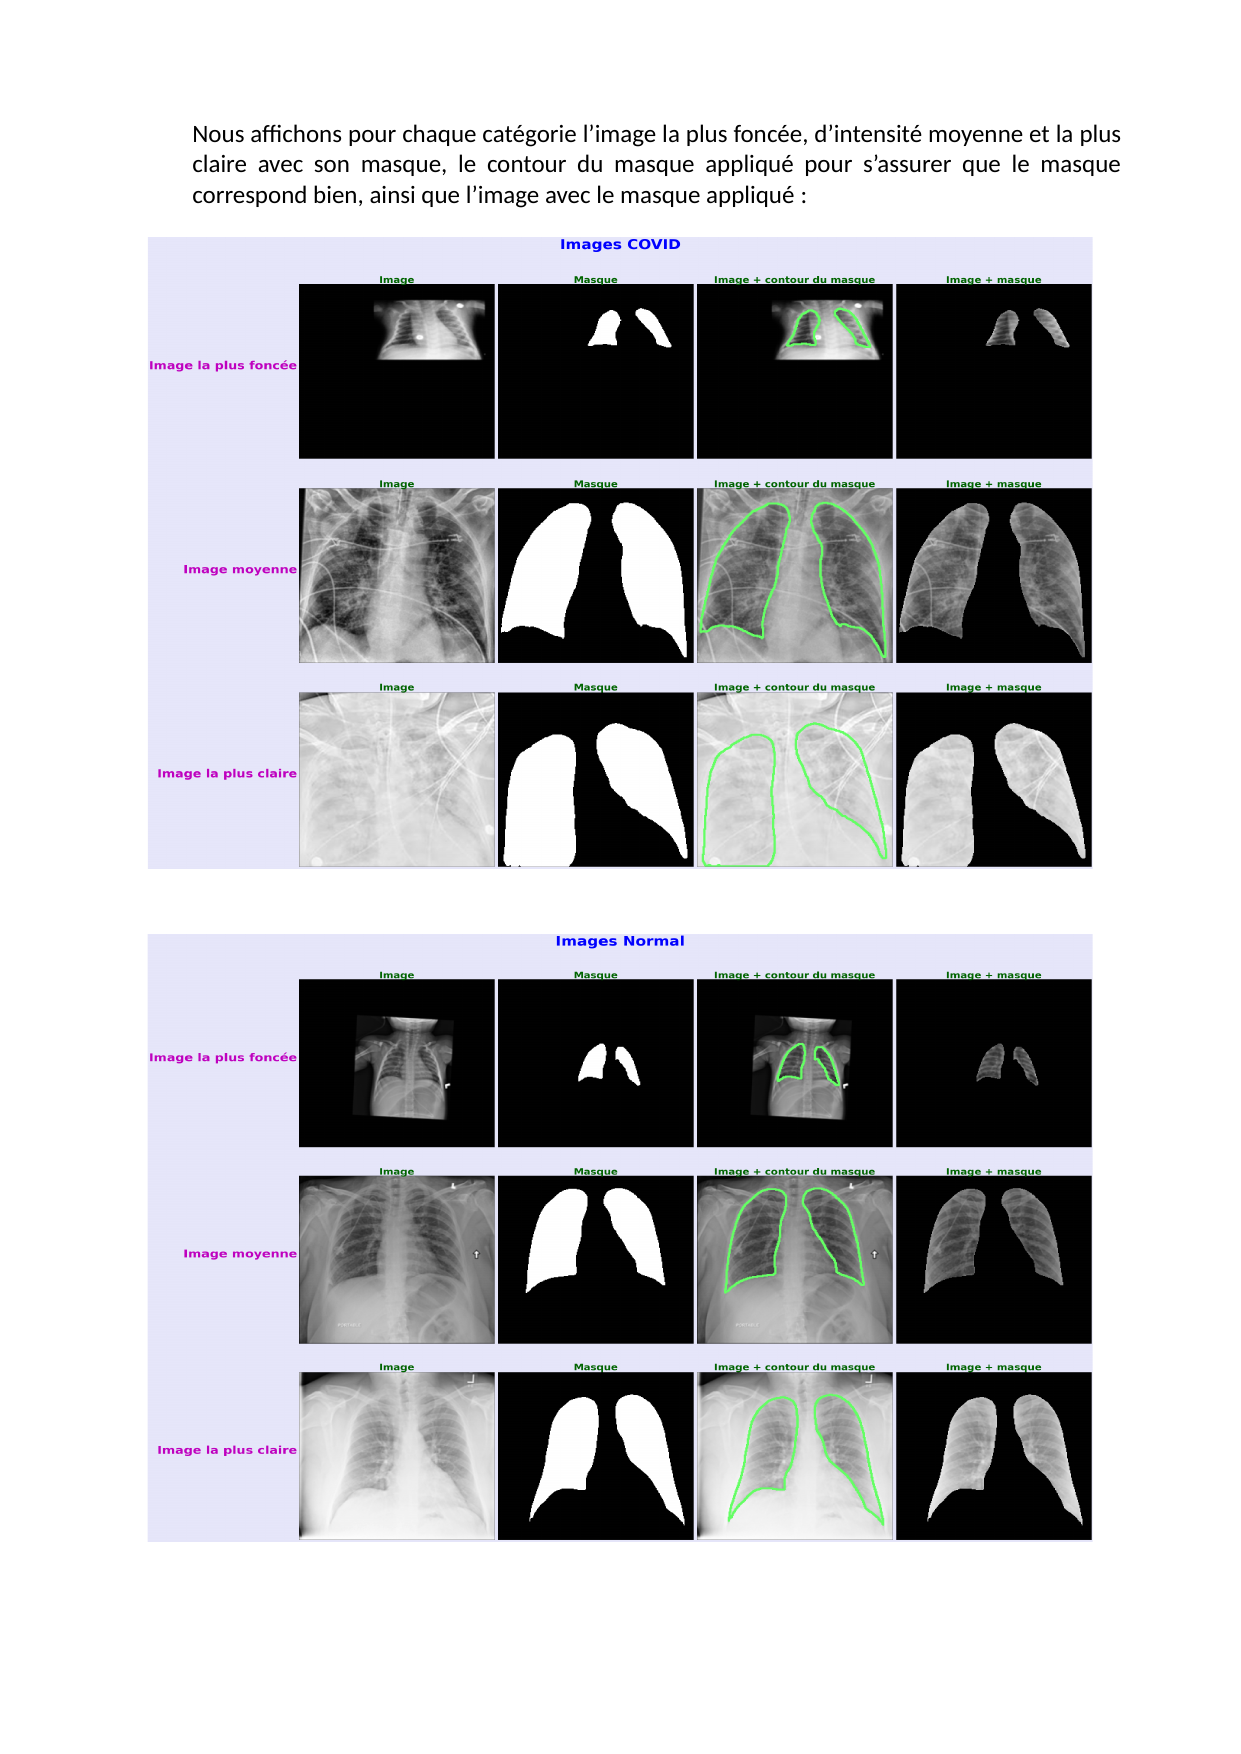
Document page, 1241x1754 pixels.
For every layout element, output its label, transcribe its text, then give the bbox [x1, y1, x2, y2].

picture [147, 237, 1093, 869]
text Nous affichons pour chaque catégorie l’image la plus foncée, d’intensité moyenne et la plus claire avec son masque, le contour du masque appliqué pour s’assurer que le masque correspond bien, ainsi que l’image avec le masque appliqué : [192, 118, 1122, 210]
picture [147, 934, 1093, 1542]
